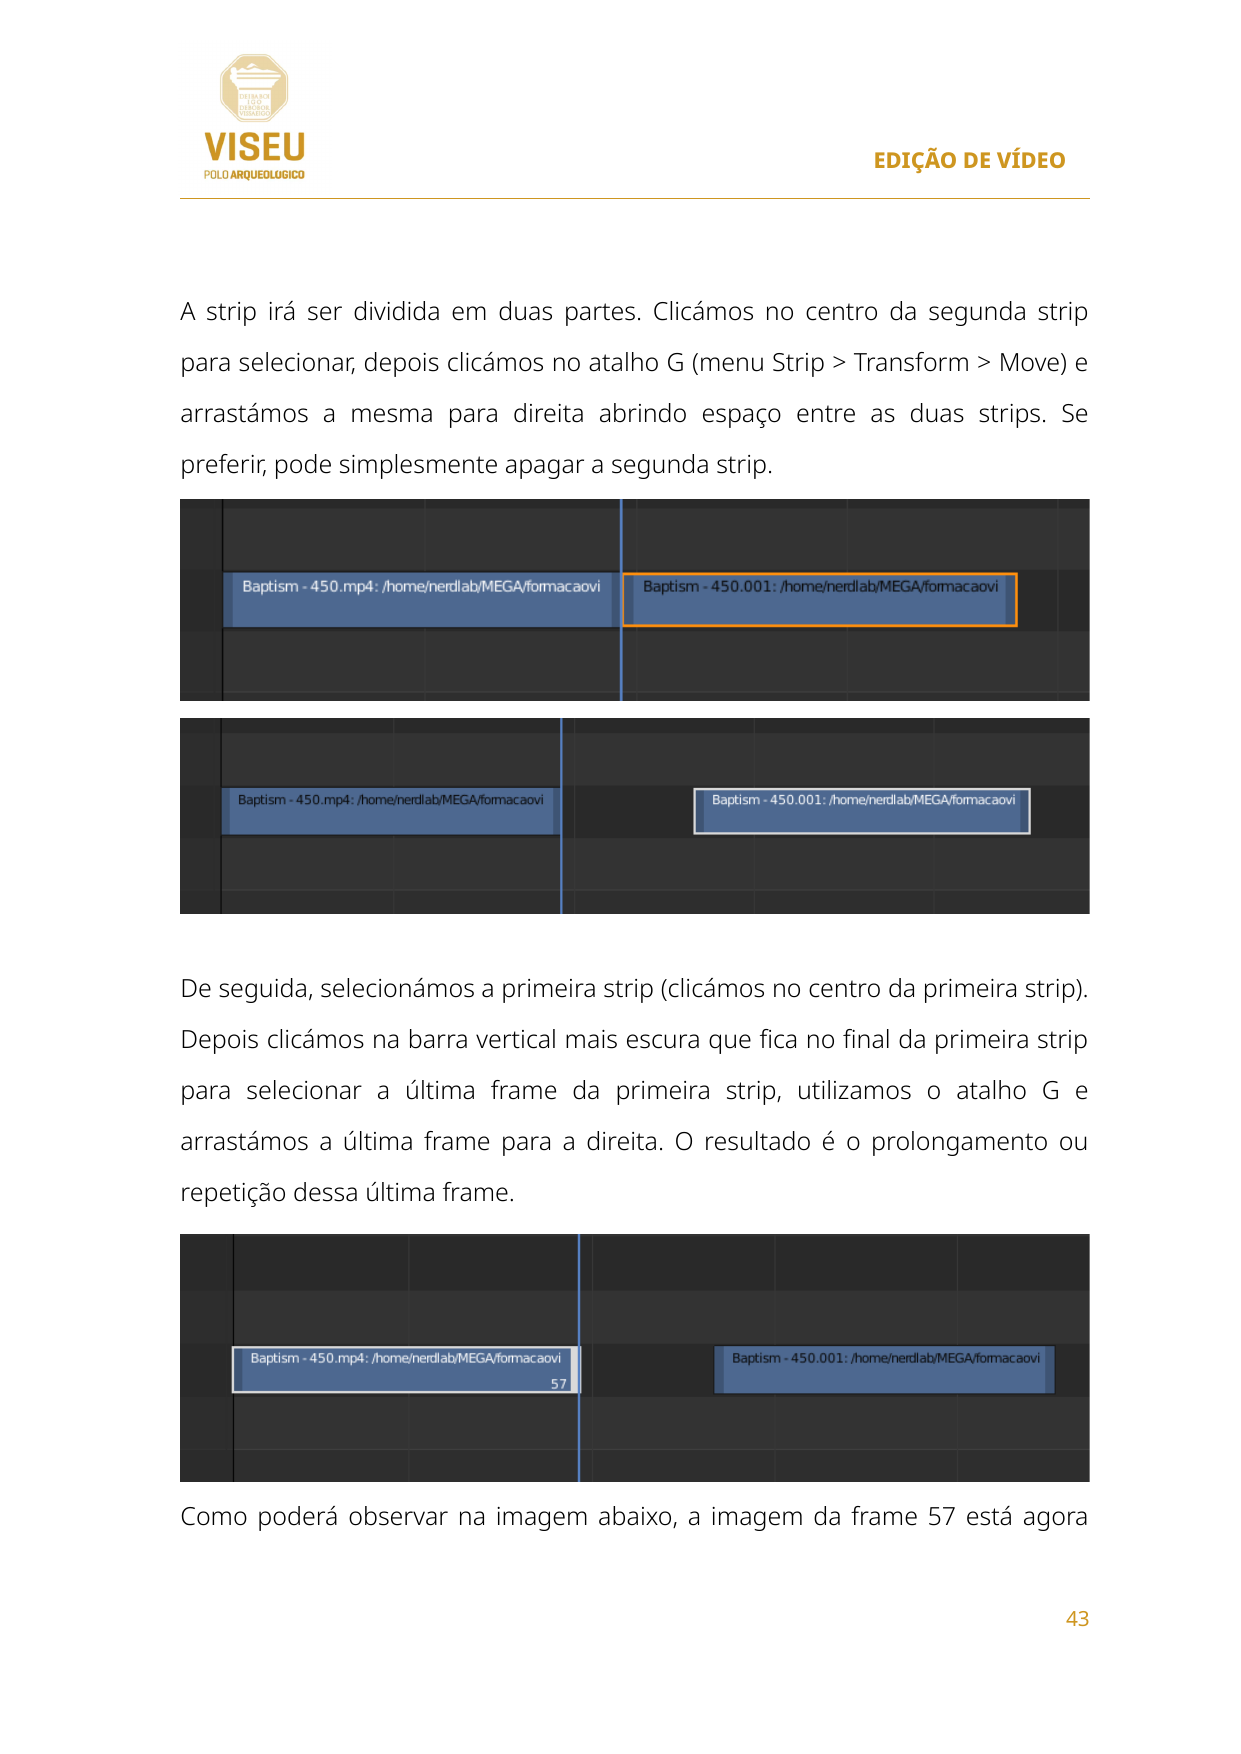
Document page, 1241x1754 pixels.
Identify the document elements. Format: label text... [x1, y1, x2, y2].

picture [180, 499, 1090, 701]
picture [180, 718, 1090, 914]
picture [180, 1234, 1090, 1482]
text De seguida, selecionámos a primeira strip (clicámos no centro da primeira strip). Depois clicámos na barra vertical mais escura que fica no final da primeira strip para selecionar a última frame da primeira strip, utilizamos o atalho G e arrastámos a última frame para a direita. O resultado é o prolongamento ou repetição dessa última frame. [180, 970, 1090, 1209]
text Como poderá observar na imagem abaixo, a imagem da frame 57 está agora [180, 1482, 1090, 1532]
text A strip irá ser dividida em duas partes. Clicámos no centro da segunda strip para selecionar, depois clicámos no atalho G (menu Strip > Transform > Move) e arrastámos a mesma para direita abrindo espaço entre as duas strips. Se preferir, pode simplesmente apagar a segunda strip. [180, 294, 1090, 481]
